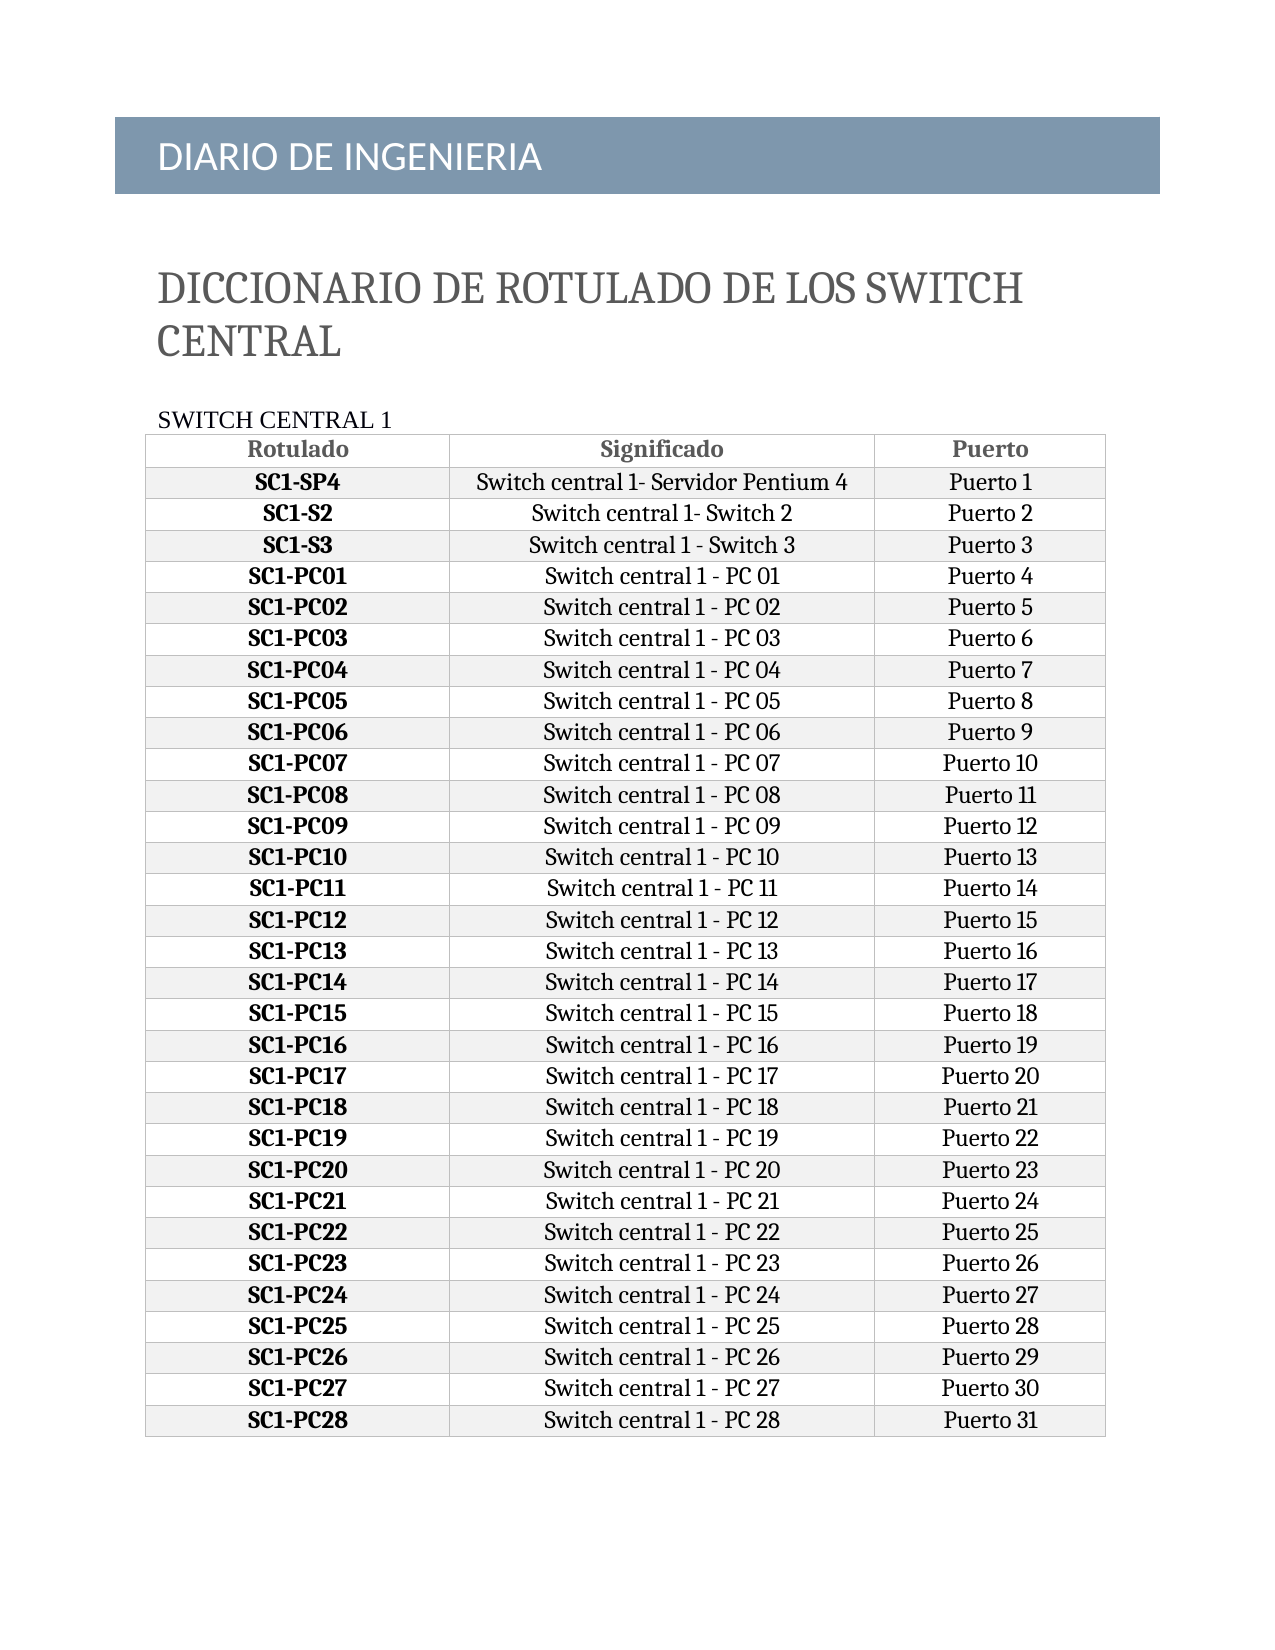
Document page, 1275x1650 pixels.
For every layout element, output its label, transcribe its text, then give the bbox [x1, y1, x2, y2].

table_cell Switch central 1 - PC 06 [450, 718, 874, 748]
table_cell Puerto 10 [875, 749, 1105, 779]
table_cell Puerto 14 [875, 874, 1105, 904]
table_cell SC1-PC20 [146, 1156, 449, 1186]
table_cell Switch central 1 - PC 21 [450, 1187, 874, 1217]
table_cell Switch central 1 - PC 28 [450, 1406, 874, 1436]
table_cell Puerto 23 [875, 1156, 1105, 1186]
table_cell SC1-PC03 [146, 624, 449, 654]
table_cell Puerto 1 [875, 468, 1105, 498]
table_cell Switch central 1 - PC 02 [450, 593, 874, 623]
table_cell SC1-PC18 [146, 1093, 449, 1123]
table_cell Switch central 1 - PC 22 [450, 1218, 874, 1248]
table_cell SC1-PC07 [146, 749, 449, 779]
table_cell Puerto 9 [875, 718, 1105, 748]
table_cell Puerto 28 [875, 1312, 1105, 1342]
table_cell Puerto 7 [875, 656, 1105, 686]
table_cell Switch central 1 - PC 17 [450, 1062, 874, 1092]
table_cell Puerto 19 [875, 1031, 1105, 1061]
table_cell Puerto 6 [875, 624, 1105, 654]
table_cell Puerto 15 [875, 906, 1105, 936]
table_cell Puerto 5 [875, 593, 1105, 623]
table_cell SC1-PC10 [146, 843, 449, 873]
subtitle DICCIONARIO DE ROTULADO DE LOS SWITCH CENTRAL [157, 262, 1117, 368]
table_cell SC1-PC26 [146, 1343, 449, 1373]
table_cell Puerto 25 [875, 1218, 1105, 1248]
table_cell Puerto 31 [875, 1406, 1105, 1436]
table_cell SC1-PC09 [146, 812, 449, 842]
table_cell SC1-PC22 [146, 1218, 449, 1248]
table_cell Puerto 21 [875, 1093, 1105, 1123]
table_cell Puerto 2 [875, 499, 1105, 529]
table_header Puerto [875, 435, 1105, 467]
table_cell Switch central 1 - PC 20 [450, 1156, 874, 1186]
table_cell Puerto 30 [875, 1374, 1105, 1404]
table_cell Puerto 4 [875, 562, 1105, 592]
table_cell Puerto 8 [875, 687, 1105, 717]
table_cell SC1-PC23 [146, 1249, 449, 1279]
table_cell Switch central 1 - PC 15 [450, 999, 874, 1029]
table_header Significado [450, 435, 874, 467]
table_cell Switch central 1 - PC 18 [450, 1093, 874, 1123]
table_cell Switch central 1 - PC 19 [450, 1124, 874, 1154]
table_cell Switch central 1 - PC 26 [450, 1343, 874, 1373]
table_cell Puerto 11 [875, 781, 1105, 811]
table_cell SC1-PC02 [146, 593, 449, 623]
table_cell Switch central 1- Switch 2 [450, 499, 874, 529]
table_cell Puerto 13 [875, 843, 1105, 873]
table_cell SC1-PC04 [146, 656, 449, 686]
table_cell Switch central 1 - PC 27 [450, 1374, 874, 1404]
table_cell SC1-PC14 [146, 968, 449, 998]
table_cell Switch central 1 - PC 04 [450, 656, 874, 686]
table_cell Switch central 1 - PC 14 [450, 968, 874, 998]
table_cell Puerto 20 [875, 1062, 1105, 1092]
table_cell SC1-PC16 [146, 1031, 449, 1061]
table_cell SC1-PC25 [146, 1312, 449, 1342]
table_cell Switch central 1 - PC 12 [450, 906, 874, 936]
table_cell Switch central 1 - PC 07 [450, 749, 874, 779]
table_cell SC1-PC24 [146, 1281, 449, 1311]
table_cell Switch central 1 - PC 10 [450, 843, 874, 873]
table_cell SC1-S2 [146, 499, 449, 529]
table_cell Puerto 16 [875, 937, 1105, 967]
table_cell SC1-PC17 [146, 1062, 449, 1092]
table_cell Switch central 1 - PC 01 [450, 562, 874, 592]
table_cell Puerto 26 [875, 1249, 1105, 1279]
table_cell Switch central 1 - PC 16 [450, 1031, 874, 1061]
table_cell SC1-PC01 [146, 562, 449, 592]
table_cell Puerto 18 [875, 999, 1105, 1029]
table_cell SC1-SP4 [146, 468, 449, 498]
table_cell Switch central 1 - PC 11 [450, 874, 874, 904]
table_cell SC1-PC13 [146, 937, 449, 967]
table_cell SC1-PC11 [146, 874, 449, 904]
table_cell Switch central 1 - PC 25 [450, 1312, 874, 1342]
table_cell Switch central 1 - PC 08 [450, 781, 874, 811]
table_cell Puerto 17 [875, 968, 1105, 998]
table_cell SC1-PC06 [146, 718, 449, 748]
table_cell SC1-PC21 [146, 1187, 449, 1217]
table_cell Puerto 27 [875, 1281, 1105, 1311]
table_cell SC1-PC19 [146, 1124, 449, 1154]
table_cell Switch central 1 - PC 05 [450, 687, 874, 717]
table_cell Puerto 29 [875, 1343, 1105, 1373]
table_cell Puerto 12 [875, 812, 1105, 842]
table_cell SC1-PC27 [146, 1374, 449, 1404]
table_cell Switch central 1 - PC 23 [450, 1249, 874, 1279]
text SWITCH CENTRAL 1 [157, 405, 1117, 434]
table_cell Switch central 1- Servidor Pentium 4 [450, 468, 874, 498]
table_cell SC1-PC15 [146, 999, 449, 1029]
table_cell SC1-PC05 [146, 687, 449, 717]
table_cell Switch central 1 - PC 13 [450, 937, 874, 967]
table_cell Switch central 1 - PC 03 [450, 624, 874, 654]
table_cell Puerto 22 [875, 1124, 1105, 1154]
table_cell SC1-PC08 [146, 781, 449, 811]
table_cell Switch central 1 - PC 24 [450, 1281, 874, 1311]
table_cell Puerto 24 [875, 1187, 1105, 1217]
table_cell Switch central 1 - Switch 3 [450, 531, 874, 561]
table_cell SC1-S3 [146, 531, 449, 561]
table_cell Puerto 3 [875, 531, 1105, 561]
table_cell SC1-PC28 [146, 1406, 449, 1436]
table_cell Switch central 1 - PC 09 [450, 812, 874, 842]
table_header Rotulado [146, 435, 449, 467]
table_cell SC1-PC12 [146, 906, 449, 936]
